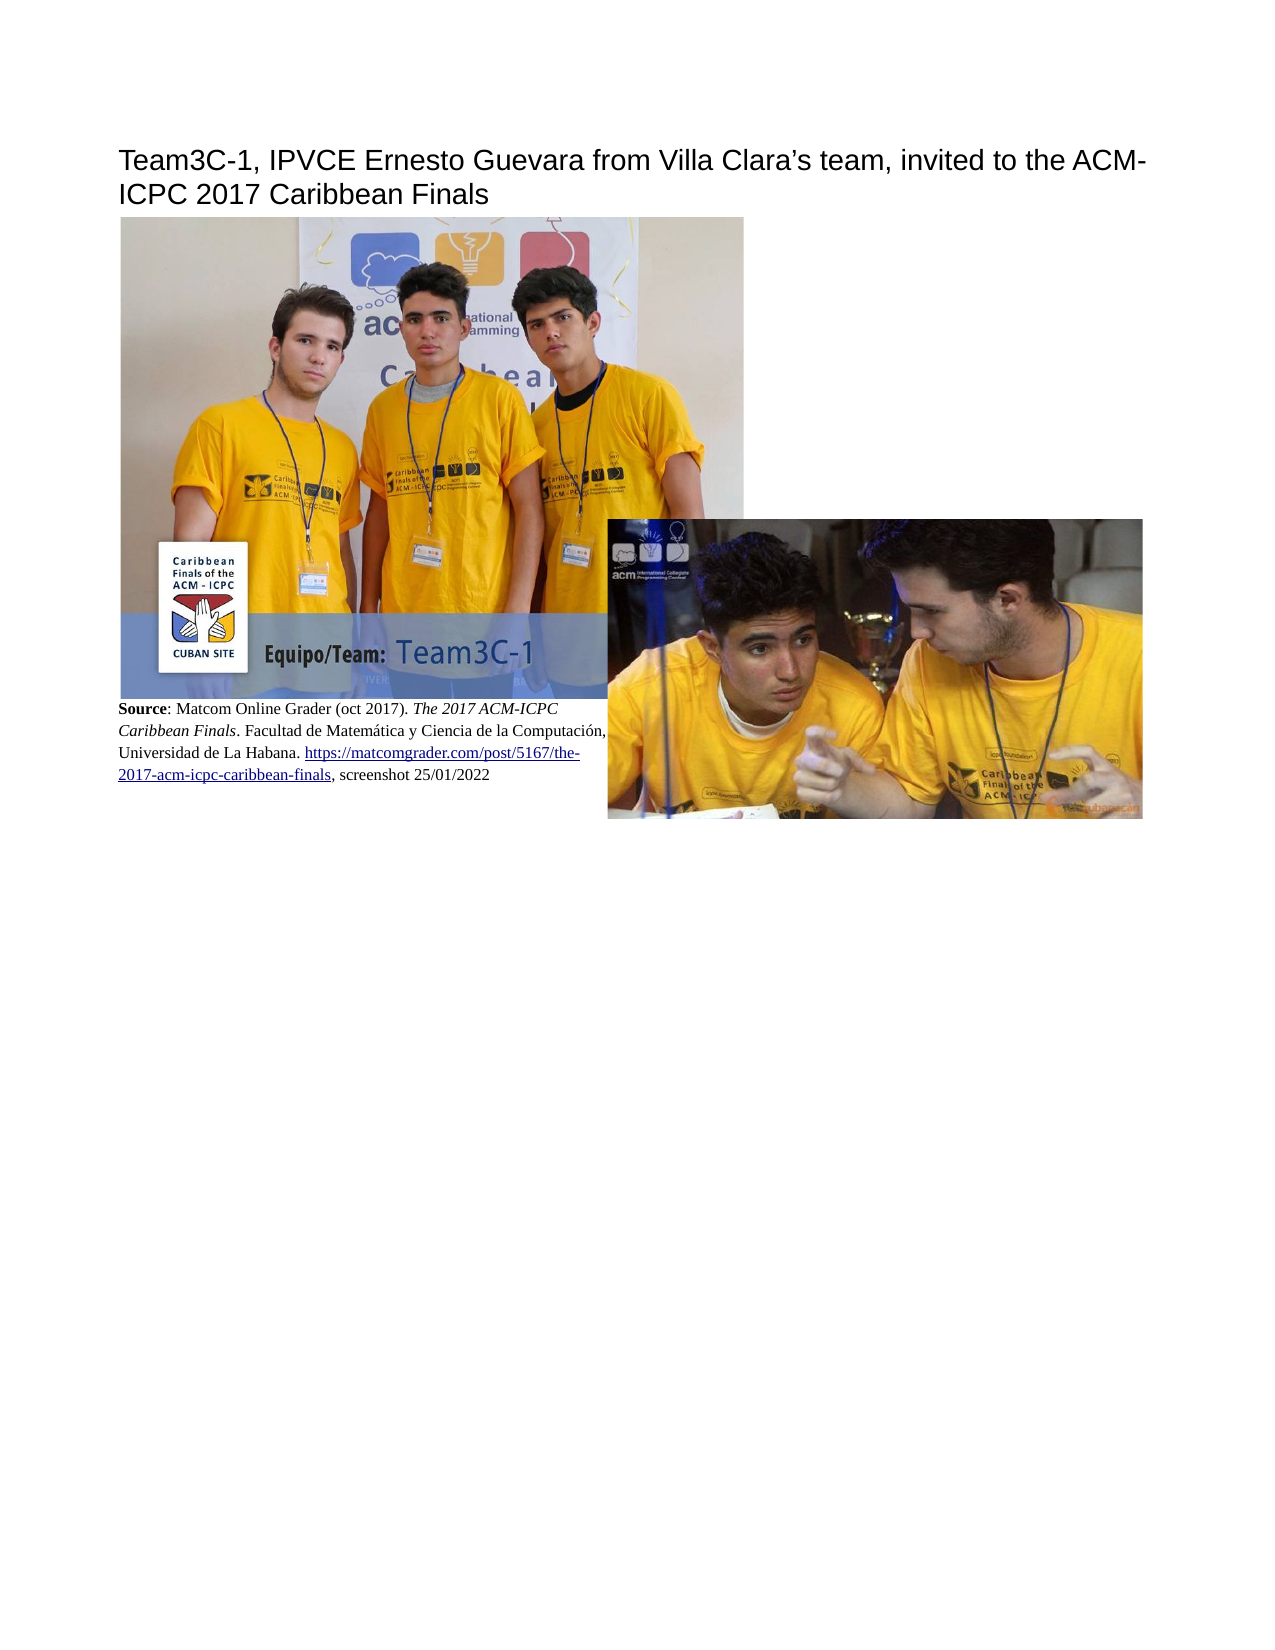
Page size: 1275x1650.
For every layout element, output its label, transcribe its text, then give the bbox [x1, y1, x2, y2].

text Source: Matcom Online Grader (oct 2017). The 2017 ACM-ICPC Caribbean Finals. Facultad de Matemática y Ciencia de la Computación, Universidad de La Habana. https://matcomgrader.com/post/5167/the-2017-acm-icpc-caribbean-finals, screenshot 25/01/2022 [118, 223, 607, 784]
picture [120, 217, 1143, 819]
subtitle Team3C-1, IPVCE Ernesto Guevara from Villa Clara’s team, invited to the ACM-ICPC 2017 Caribbean Finals [118, 143, 1157, 210]
text [744, 223, 1157, 784]
